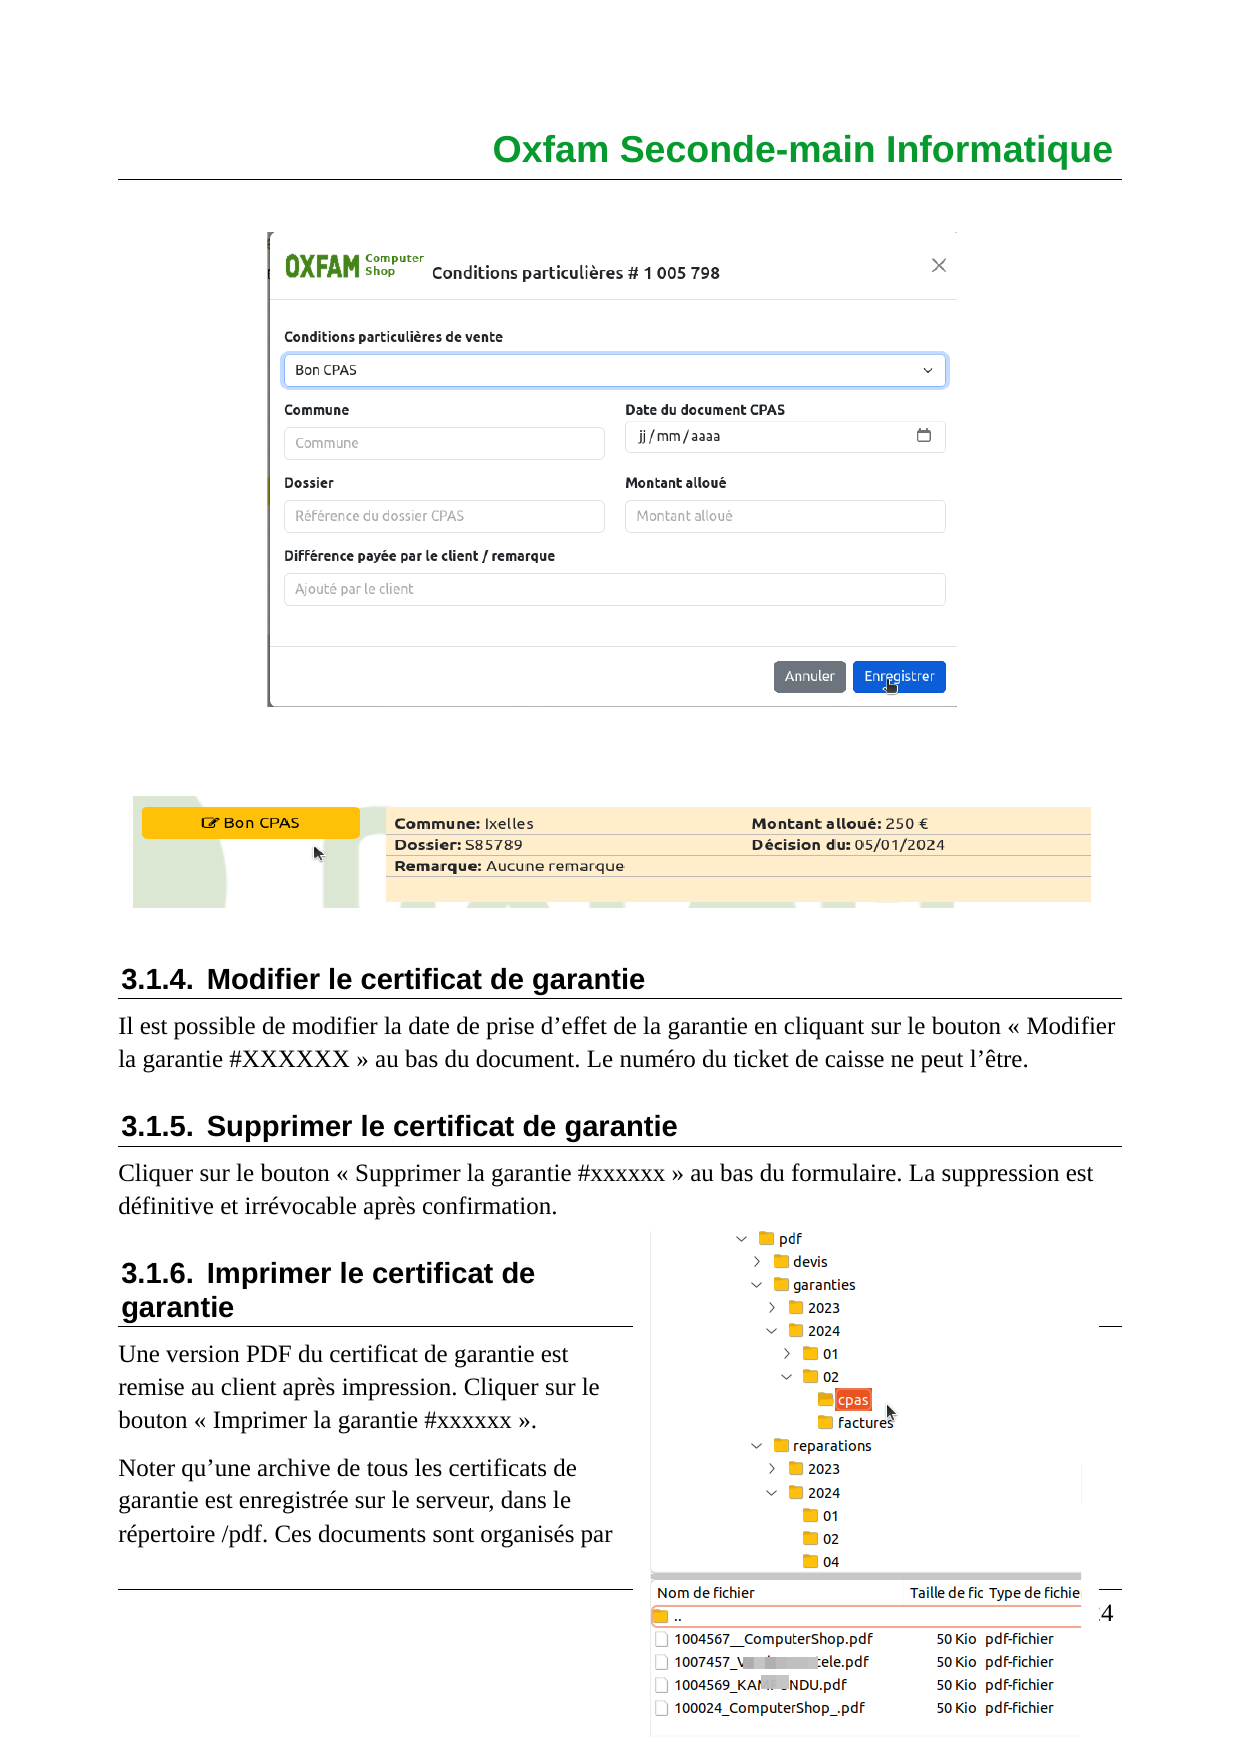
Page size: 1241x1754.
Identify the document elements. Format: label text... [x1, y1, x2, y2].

text Une version PDF du certificat de garantie est remise au client après impression. Cliquer sur le bouton « Imprimer la garantie #xxxxxx ». [118, 1339, 633, 1434]
subtitle Modifier le certificat de garantie [115, 778, 1122, 998]
subtitle Supprimer le certificat de garantie [118, 1106, 1122, 1146]
subtitle Imprimer le certificat de garantie [118, 1214, 1122, 1754]
text Il est possible de modifier la date de prise d’effet de la garantie en cliquant sur le bouton « Modifier la garantie #XXXXXX » au bas du document. Le numéro du ticket de caisse ne peut l’être. [118, 1011, 1122, 1073]
text Cliquer sur le bouton « Supprimer la garantie #xxxxxx » au bas du formulaire. La suppression est définitive et irrévocable après confirmation. [118, 1158, 1122, 1220]
picture [267, 232, 957, 707]
picture [133, 796, 1102, 908]
picture [650, 1231, 1082, 1737]
text Noter qu’une archive de tous les certificats de garantie est enregistrée sur le serveur, dans le répertoire /pdf. Ces documents sont organisés par [118, 1453, 633, 1547]
